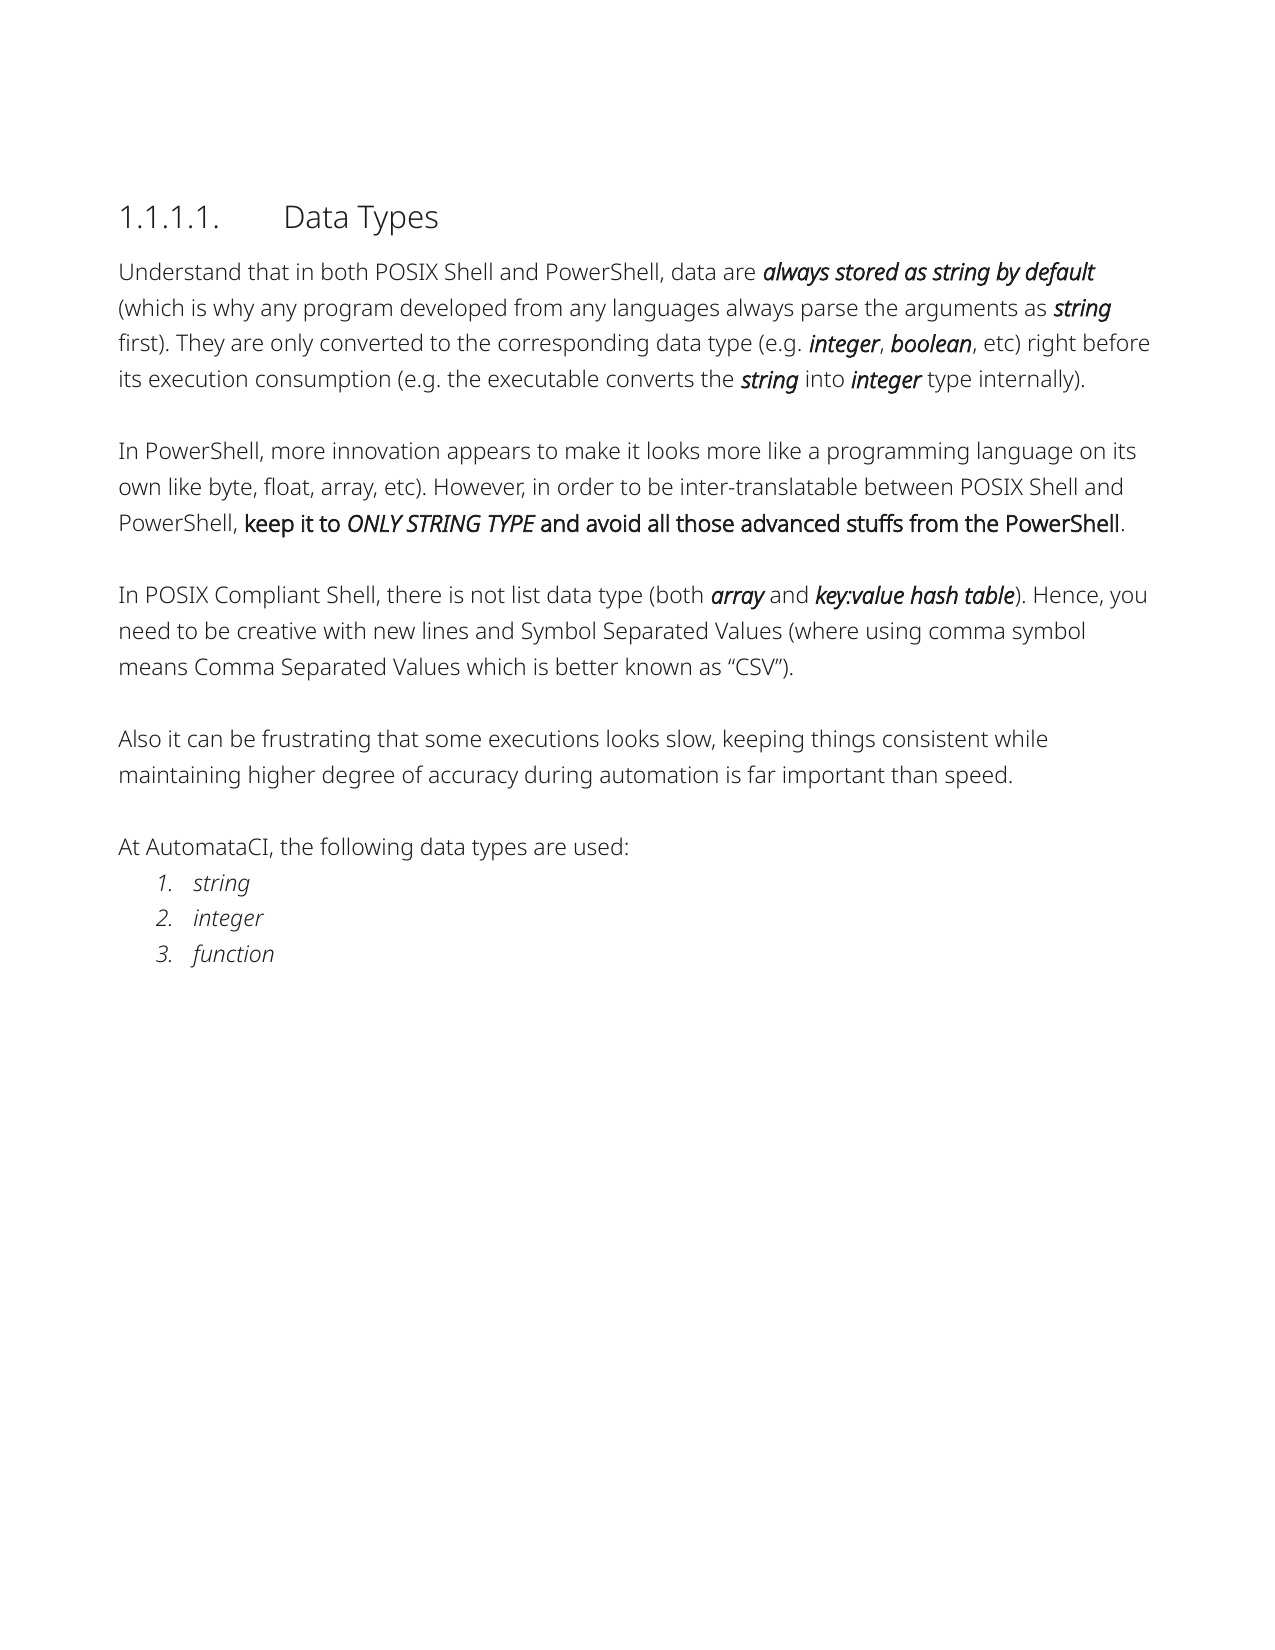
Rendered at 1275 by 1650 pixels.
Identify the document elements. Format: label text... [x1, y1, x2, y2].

text In POSIX Compliant Shell, there is not list data type (both array and key:value hash table). Hence, you need to be creative with new lines and Symbol Separated Values (where using comma symbol means Comma Separated Values which is better known as “CSV”). [118, 579, 1157, 682]
subtitle Data Types [118, 194, 1157, 237]
list integer [156, 902, 1157, 934]
text Understand that in both POSIX Shell and PowerShell, data are always stored as string by default (which is why any program developed from any languages always parse the arguments as string first). They are only converted to the corresponding data type (e.g. integer, boolean, etc) right before its execution consumption (e.g. the executable converts the string into integer type internally). [118, 256, 1157, 394]
list string [156, 866, 1157, 898]
text Also it can be frustrating that some executions looks slow, keeping things consistent while maintaining higher degree of accuracy during automation is far important than speed. [118, 723, 1157, 790]
text In PowerShell, more innovation appears to make it looks more like a programming language on its own like byte, float, array, etc). However, in order to be inter-translatable between POSIX Shell and PowerShell, keep it to ONLY STRING TYPE and avoid all those advanced stuffs from the PowerShell. [118, 435, 1157, 538]
text At AutomataCI, the following data types are used: [118, 831, 1157, 862]
list function [156, 938, 1157, 969]
